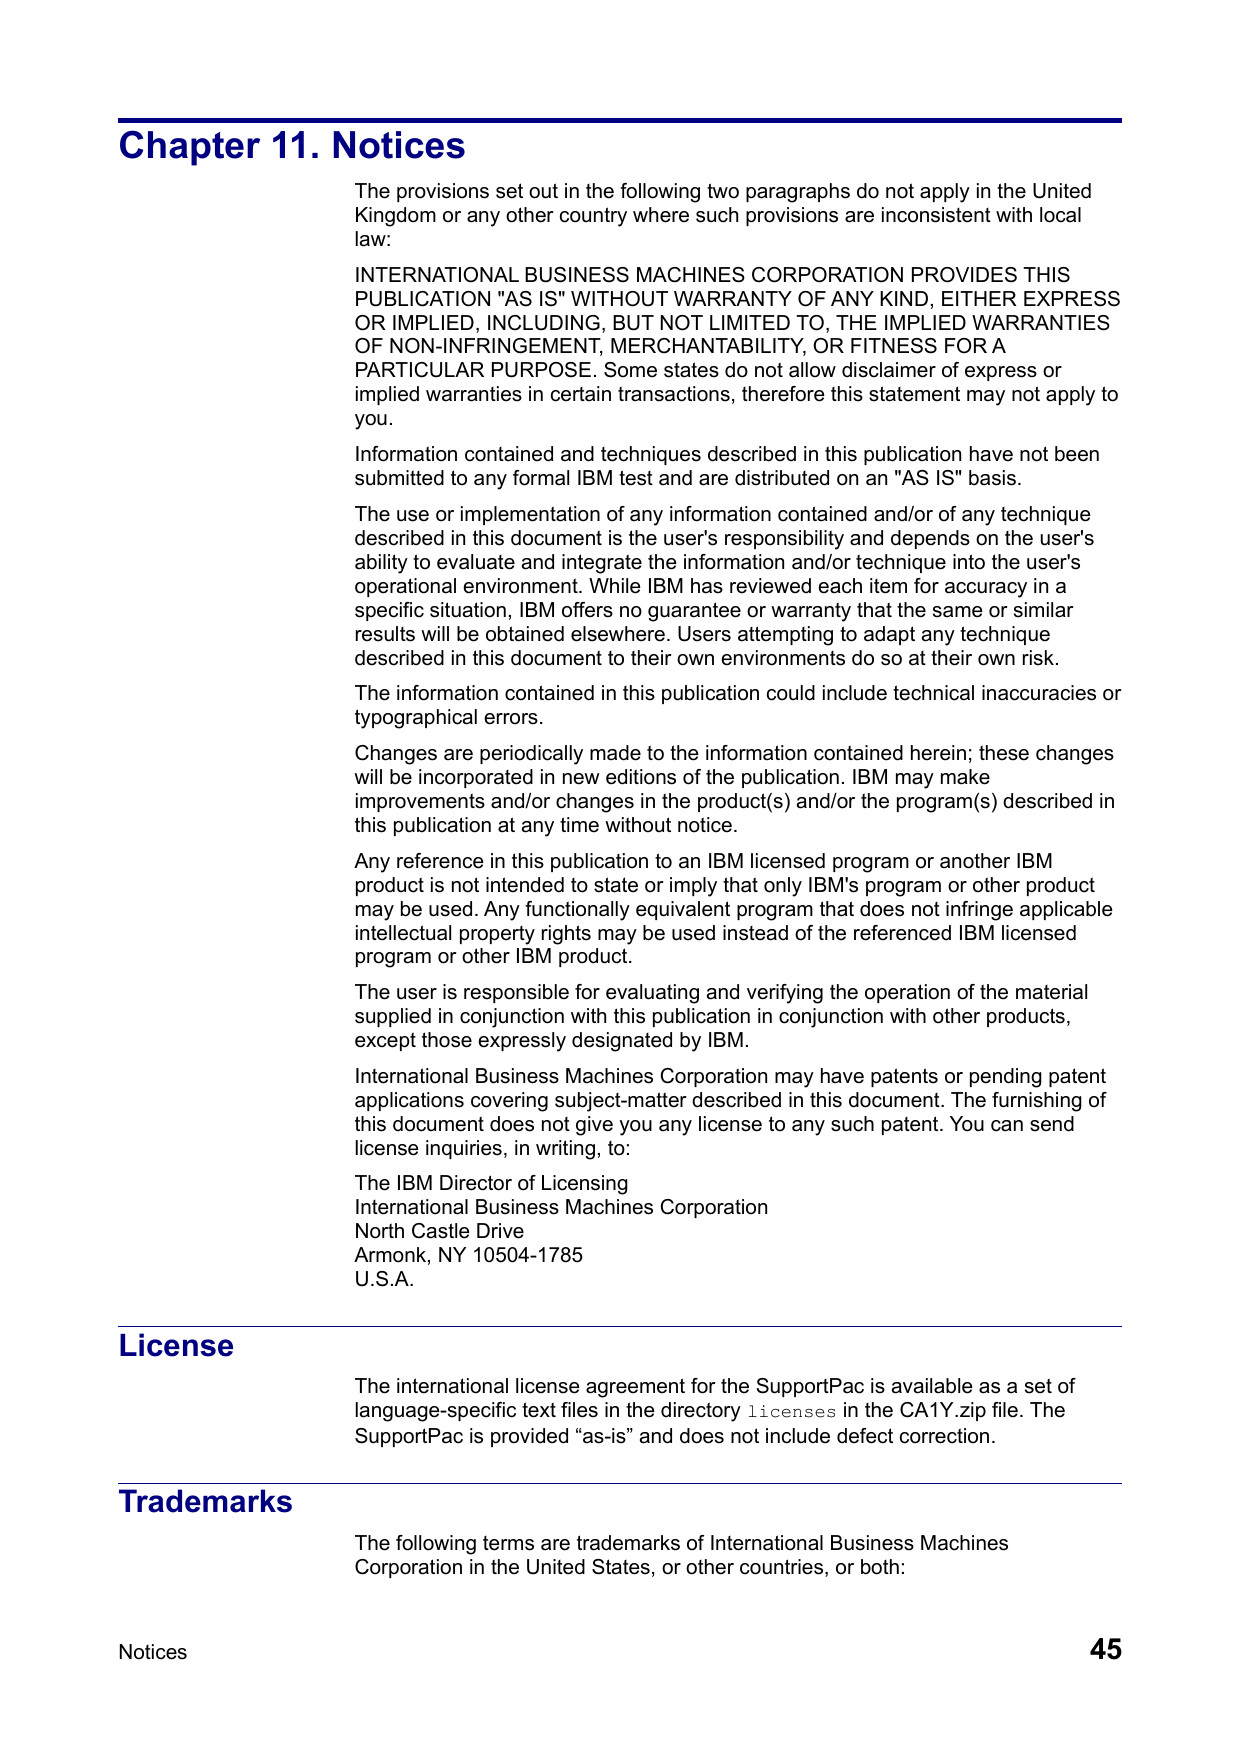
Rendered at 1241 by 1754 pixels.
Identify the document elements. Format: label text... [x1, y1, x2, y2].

text Changes are periodically made to the information contained herein; these changes will be incorporated in new editions of the publication. IBM may make improvements and/or changes in the product(s) and/or the program(s) described in this publication at any time without notice. [354, 741, 1122, 837]
subtitle License [118, 1327, 1122, 1362]
text The user is responsible for evaluating and verifying the operation of the material supplied in conjunction with this publication in conjunction with other products, except those expressly designated by IBM. [354, 980, 1122, 1052]
text Any reference in this publication to an IBM licensed program or another IBM product is not intended to state or imply that only IBM's program or other product may be used. Any functionally equivalent program that does not infringe applicable intellectual property rights may be used instead of the referenced IBM licensed program or other IBM product. [354, 848, 1122, 968]
text International Business Machines Corporation may have patents or pending patent applications covering subject-matter described in this document. The furnishing of this document does not give you any license to any such patent. You can send license inquiries, in writing, to: [354, 1064, 1122, 1159]
text INTERNATIONAL BUSINESS MACHINES CORPORATION PROVIDES THIS PUBLICATION "AS IS" WITHOUT WARRANTY OF ANY KIND, EITHER EXPRESS OR IMPLIED, INCLUDING, BUT NOT LIMITED TO, THE IMPLIED WARRANTIES OF NON-INFRINGEMENT, MERCHANTABILITY, OR FITNESS FOR A PARTICULAR PURPOSE. Some states do not allow disclaimer of express or implied warranties in certain transactions, therefore this statement may not apply to you. [354, 262, 1122, 430]
subtitle Trademarks [118, 1484, 1122, 1519]
text The international license agreement for the SupportPac is available as a set of language-specific text files in the directory licenses in the CA1Y.zip file. The SupportPac is provided “as-is” and does not include defect correction. [354, 1374, 1122, 1447]
text The following terms are trademarks of International Business Machines Corporation in the United States, or other countries, or both: [354, 1531, 1122, 1578]
text The IBM Director of Licensing International Business Machines Corporation North Castle Drive Armonk, NY 10504-1785 U.S.A. [354, 1171, 1122, 1291]
text The use or implementation of any information contained and/or of any technique described in this document is the user's responsibility and depends on the user's ability to evaluate and integrate the information and/or technique into the user's operational environment. While IBM has reviewed each item for accuracy in a specific situation, IBM offers no guarantee or warranty that the same or similar results will be obtained elsewhere. Users attempting to adapt any technique described in this document to their own environments do so at their own risk. [354, 502, 1122, 669]
subtitle Notices [118, 123, 1122, 166]
text The provisions set out in the following two paragraphs do not apply in the United Kingdom or any other country where such provisions are inconsistent with local law: [354, 179, 1122, 251]
text Information contained and techniques described in this publication have not been submitted to any formal IBM test and are distributed on an "AS IS" basis. [354, 442, 1122, 490]
text The information contained in this publication could include technical inaccuracies or typographical errors. [354, 681, 1122, 729]
